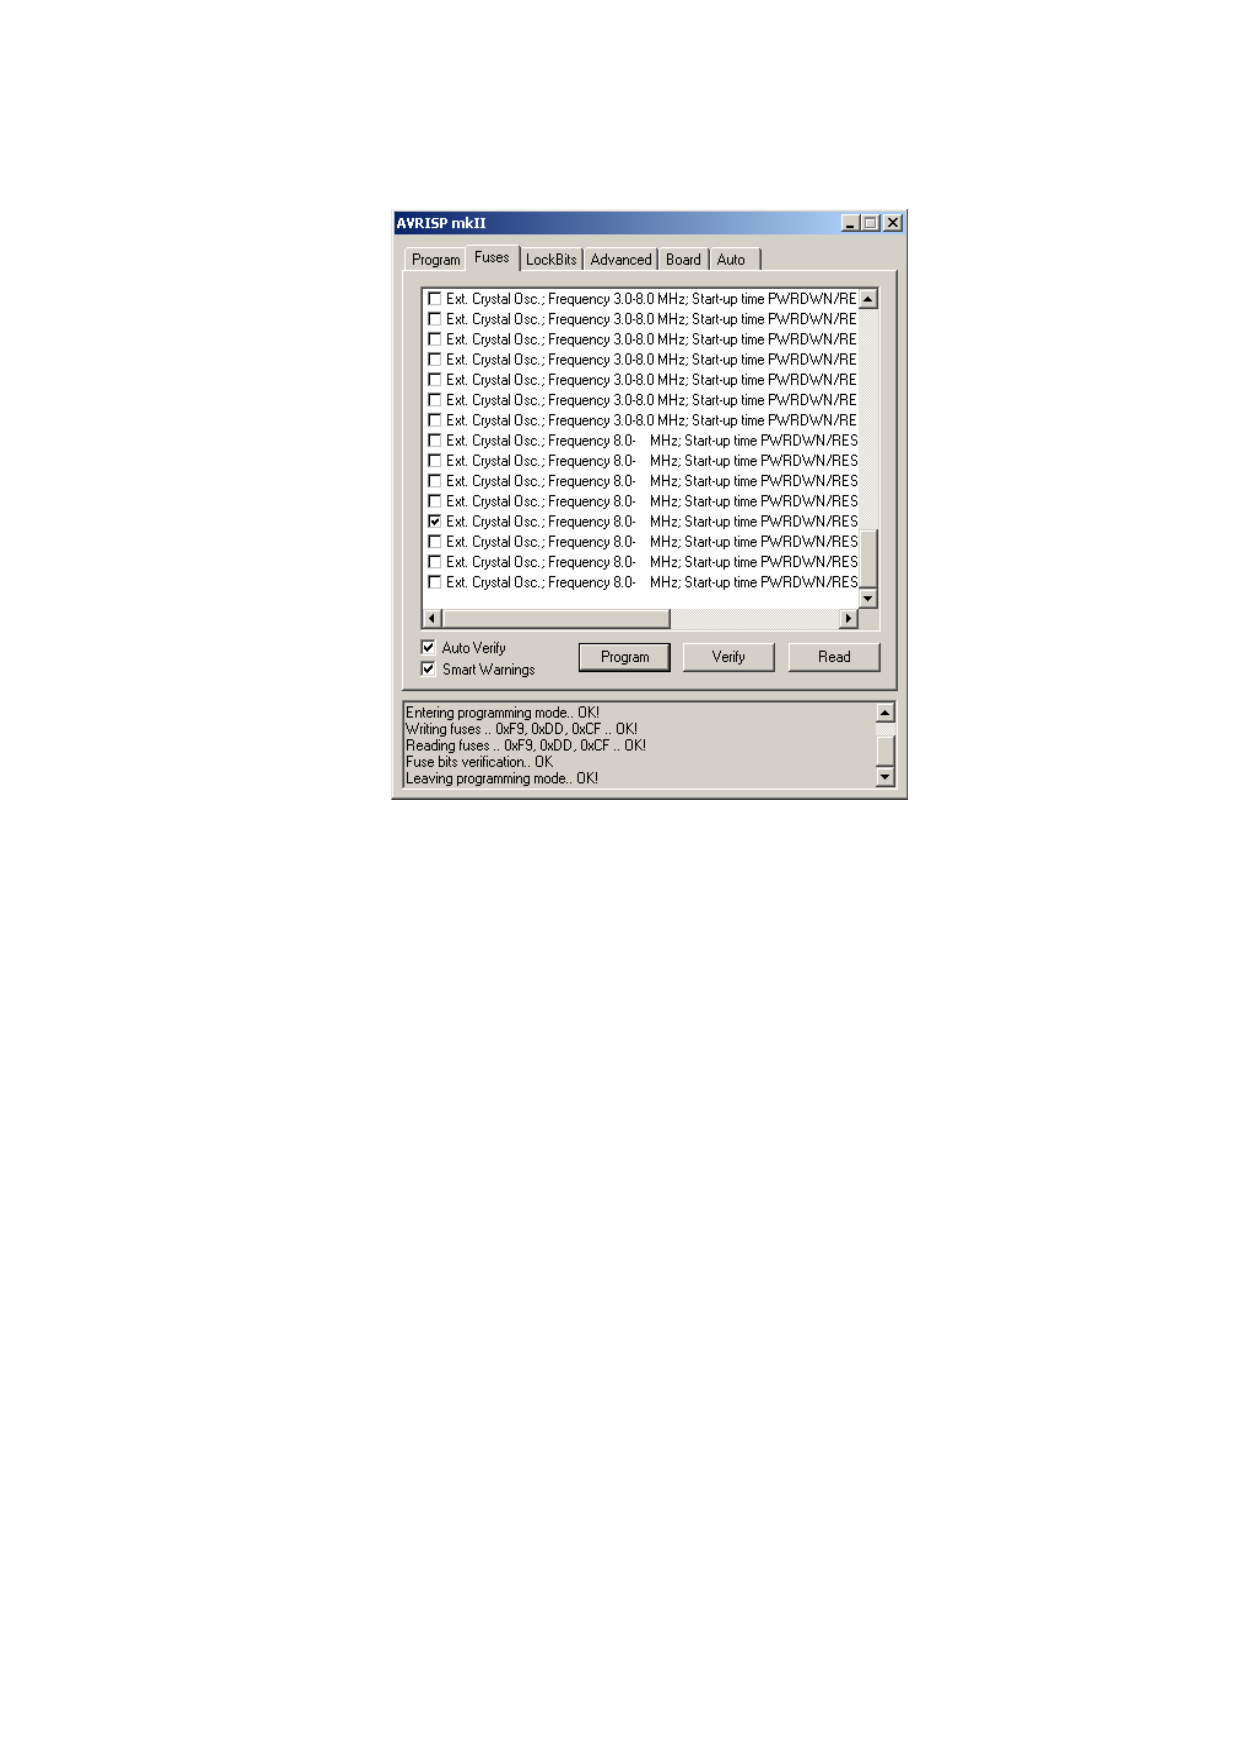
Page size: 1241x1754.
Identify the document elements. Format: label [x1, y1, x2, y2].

picture [391, 209, 908, 800]
